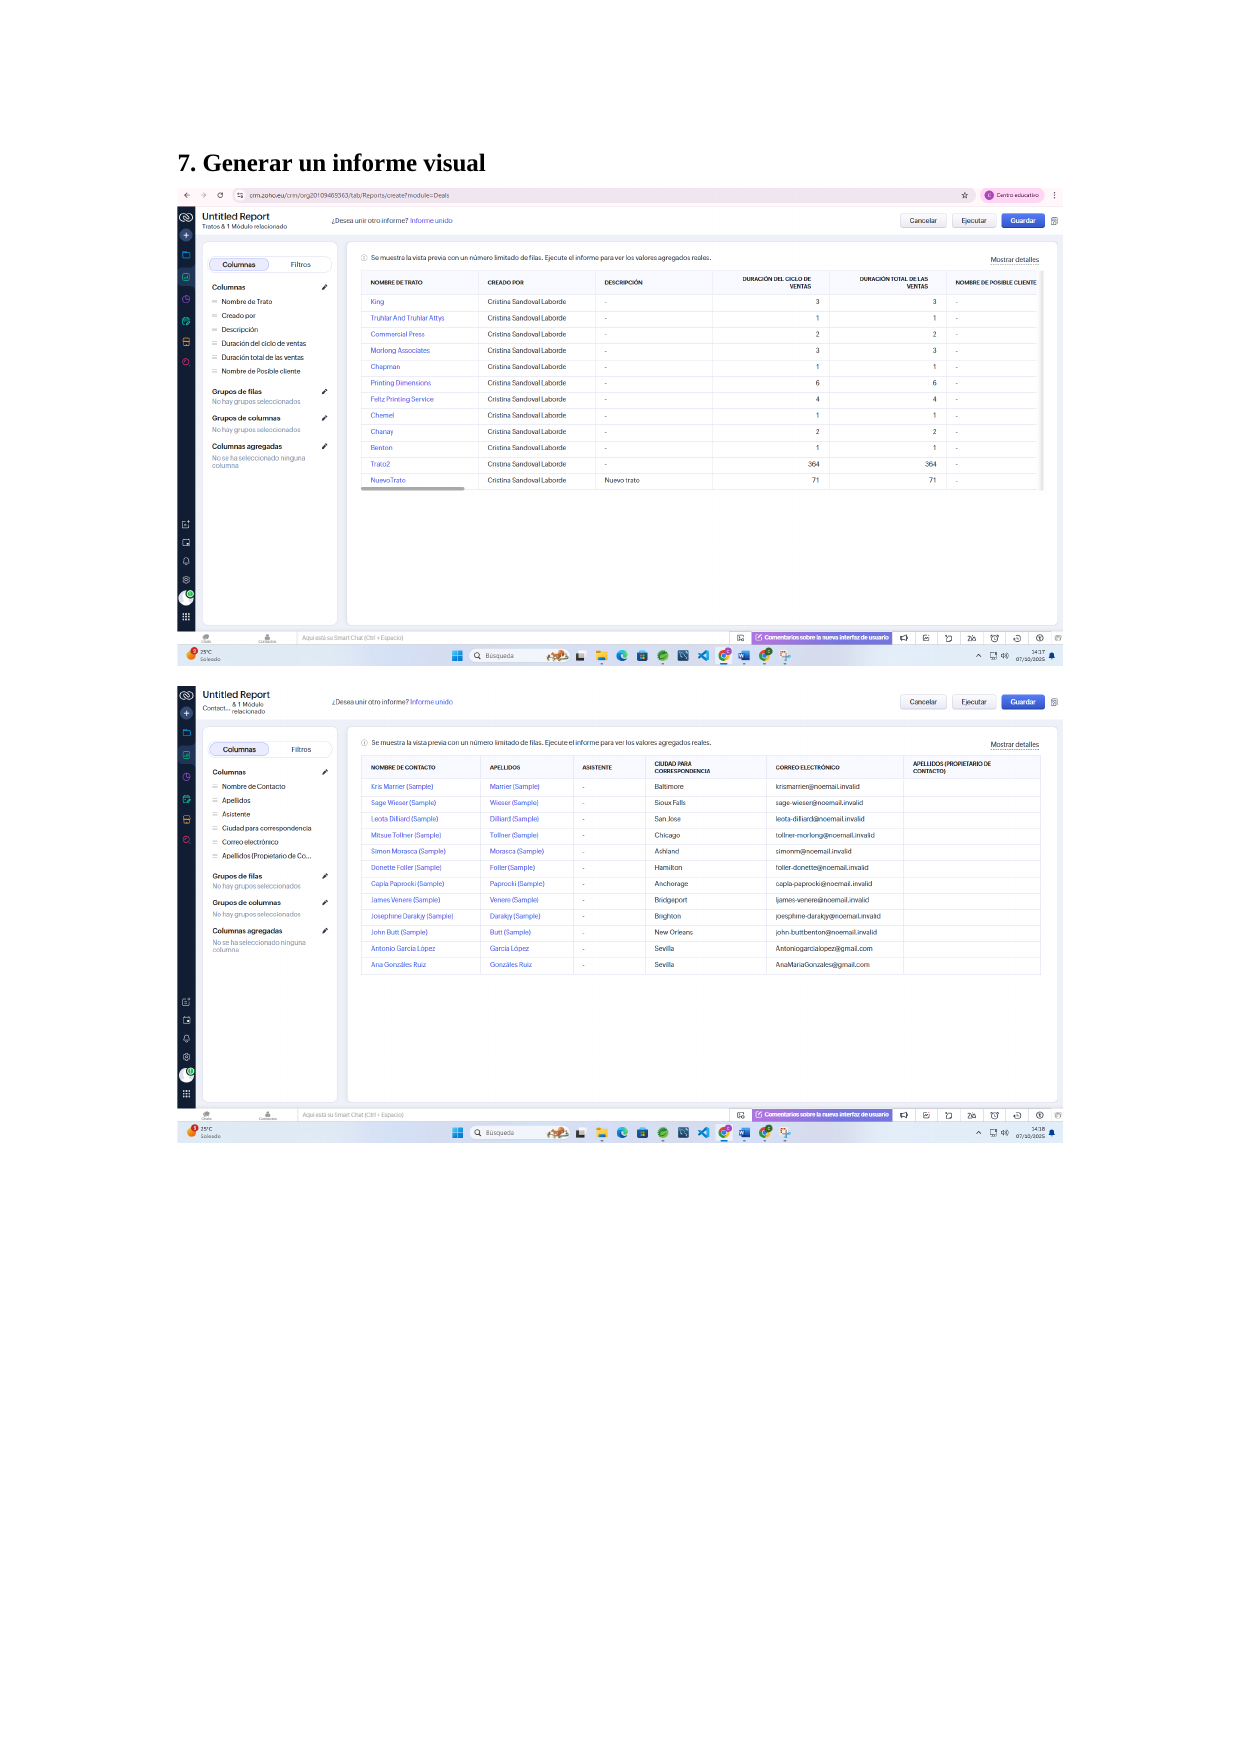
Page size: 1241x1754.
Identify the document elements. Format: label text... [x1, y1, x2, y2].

subtitle 7. Generar un informe visual [177, 148, 1063, 176]
